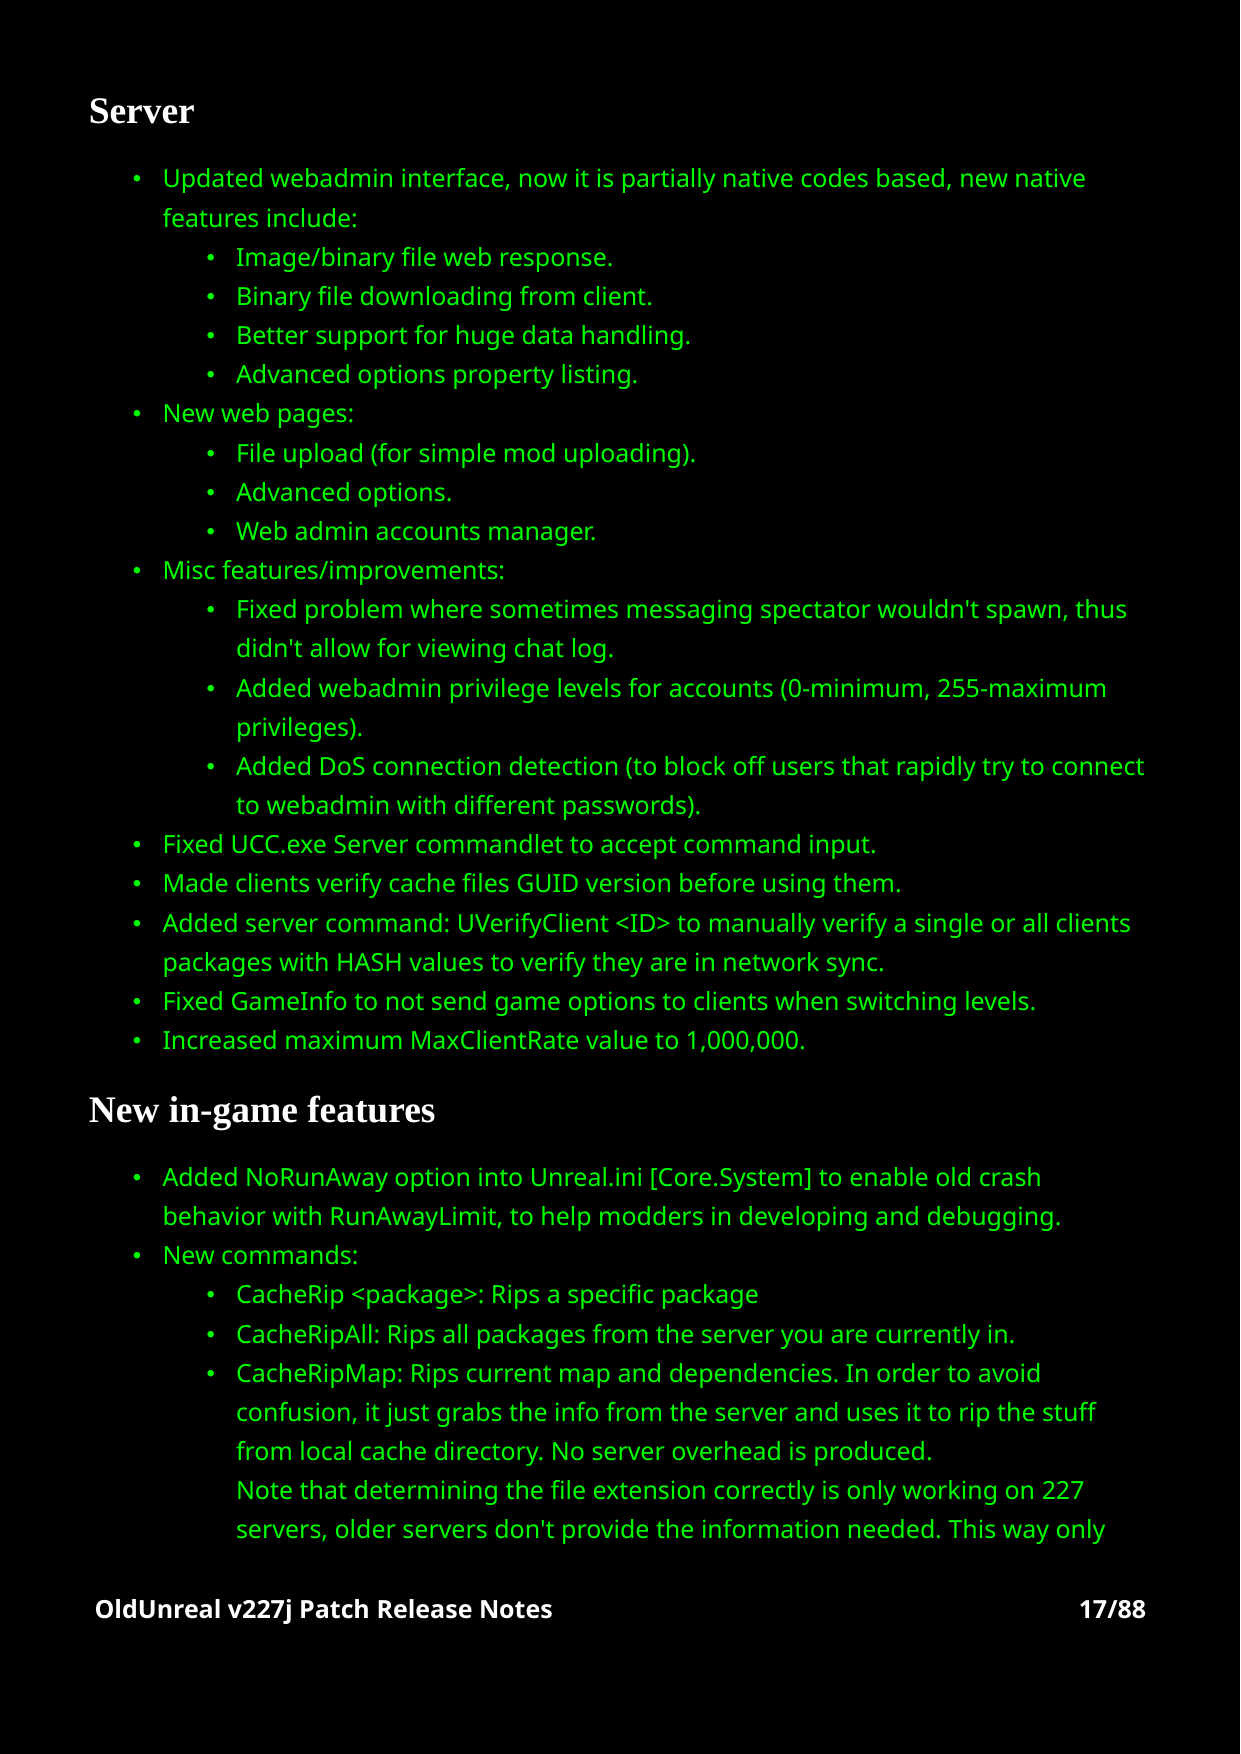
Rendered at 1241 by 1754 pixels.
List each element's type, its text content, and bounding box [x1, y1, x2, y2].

list Added server command: UVerifyClient <ID> to manually verify a single or all clients packages with HASH values to verify they are in network sync. [133, 905, 1152, 978]
list Advanced options. [206, 474, 1152, 508]
subtitle New in-game features [88, 1087, 1152, 1130]
list New commands: [133, 1238, 1152, 1272]
list Image/binary file web response. [206, 239, 1152, 273]
list Added webadmin privilege levels for accounts (0-minimum, 255-maximum privileges). [206, 670, 1152, 743]
list Increased maximum MaxClientRate value to 1,000,000. [133, 1023, 1152, 1057]
list Fixed GameInfo to not send game options to clients when switching levels. [133, 984, 1152, 1018]
list Binary file downloading from client. [206, 279, 1152, 313]
list Fixed UCC.exe Server commandlet to accept command input. [133, 827, 1152, 861]
subtitle Server [88, 88, 1152, 132]
list CacheRip <package>: Rips a specific package [206, 1277, 1152, 1311]
list Misc features/improvements: [133, 553, 1152, 587]
list CacheRipMap: Rips current map and dependencies. In order to avoid confusion, it just grabs the info from the server and uses it to rip the stuff from local cache directory. No server overhead is produced. Note that determining the file extension correctly is only working on 227 servers, older servers don't provide the information needed. This way only [206, 1355, 1152, 1546]
list Fixed problem where sometimes messaging spectator wouldn't spawn, thus didn't allow for viewing chat log. [206, 592, 1152, 665]
list Added NoRunAway option into Unreal.ini [Core.System] to enable old crash behavior with RunAwayLimit, to help modders in developing and debugging. [133, 1159, 1152, 1233]
list Better support for huge data handling. [206, 318, 1152, 352]
list Made clients verify cache files GUID version before using them. [133, 866, 1152, 900]
list CacheRipAll: Rips all packages from the server you are currently in. [206, 1316, 1152, 1350]
list New web pages: [133, 396, 1152, 430]
list Advanced options property listing. [206, 357, 1152, 391]
list File upload (for simple mod uploading). [206, 435, 1152, 469]
list Updated webadmin interface, now it is partially native codes based, new native features include: [133, 161, 1152, 234]
list Added DoS connection detection (to block off users that rapidly try to connect to webadmin with different passwords). [206, 749, 1152, 822]
list Web admin accounts manager. [206, 514, 1152, 548]
